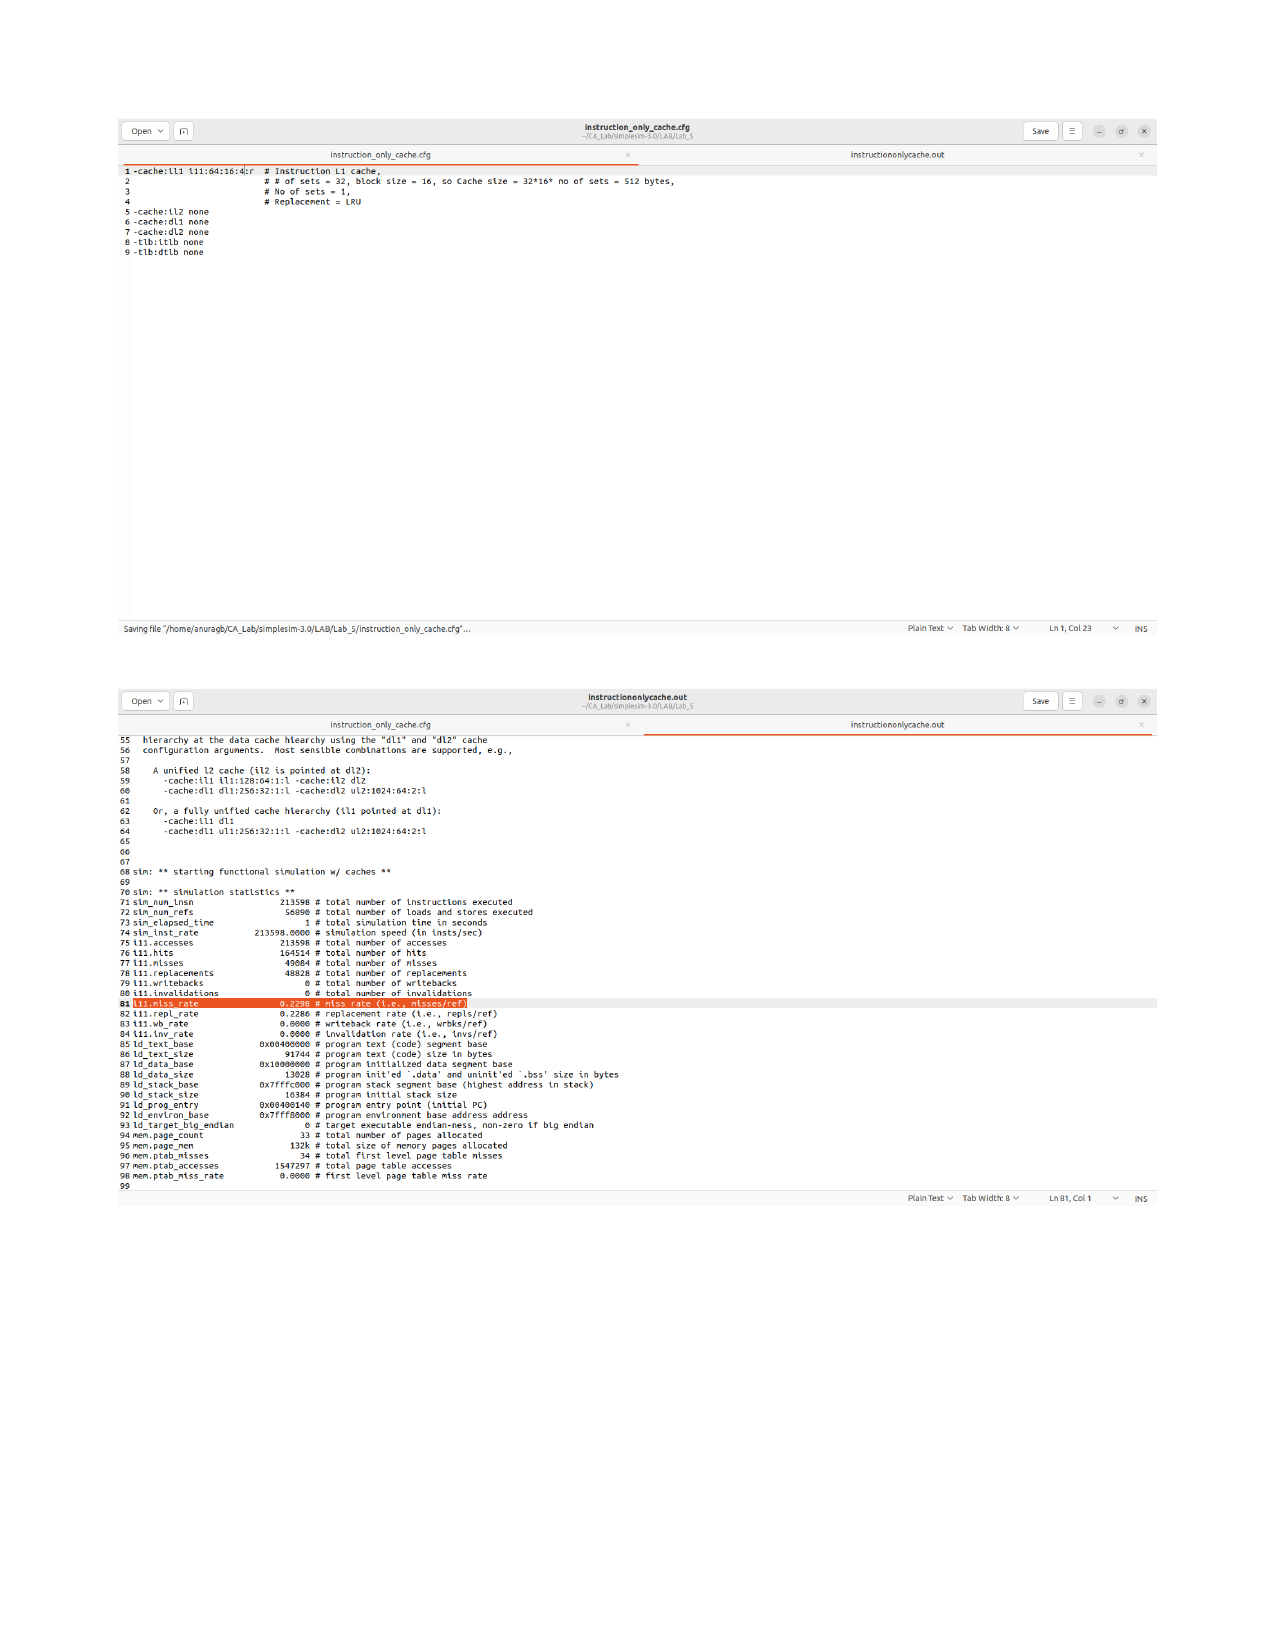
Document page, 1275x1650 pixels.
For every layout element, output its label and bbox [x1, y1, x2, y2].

picture [118, 688, 1157, 1206]
picture [118, 118, 1157, 636]
